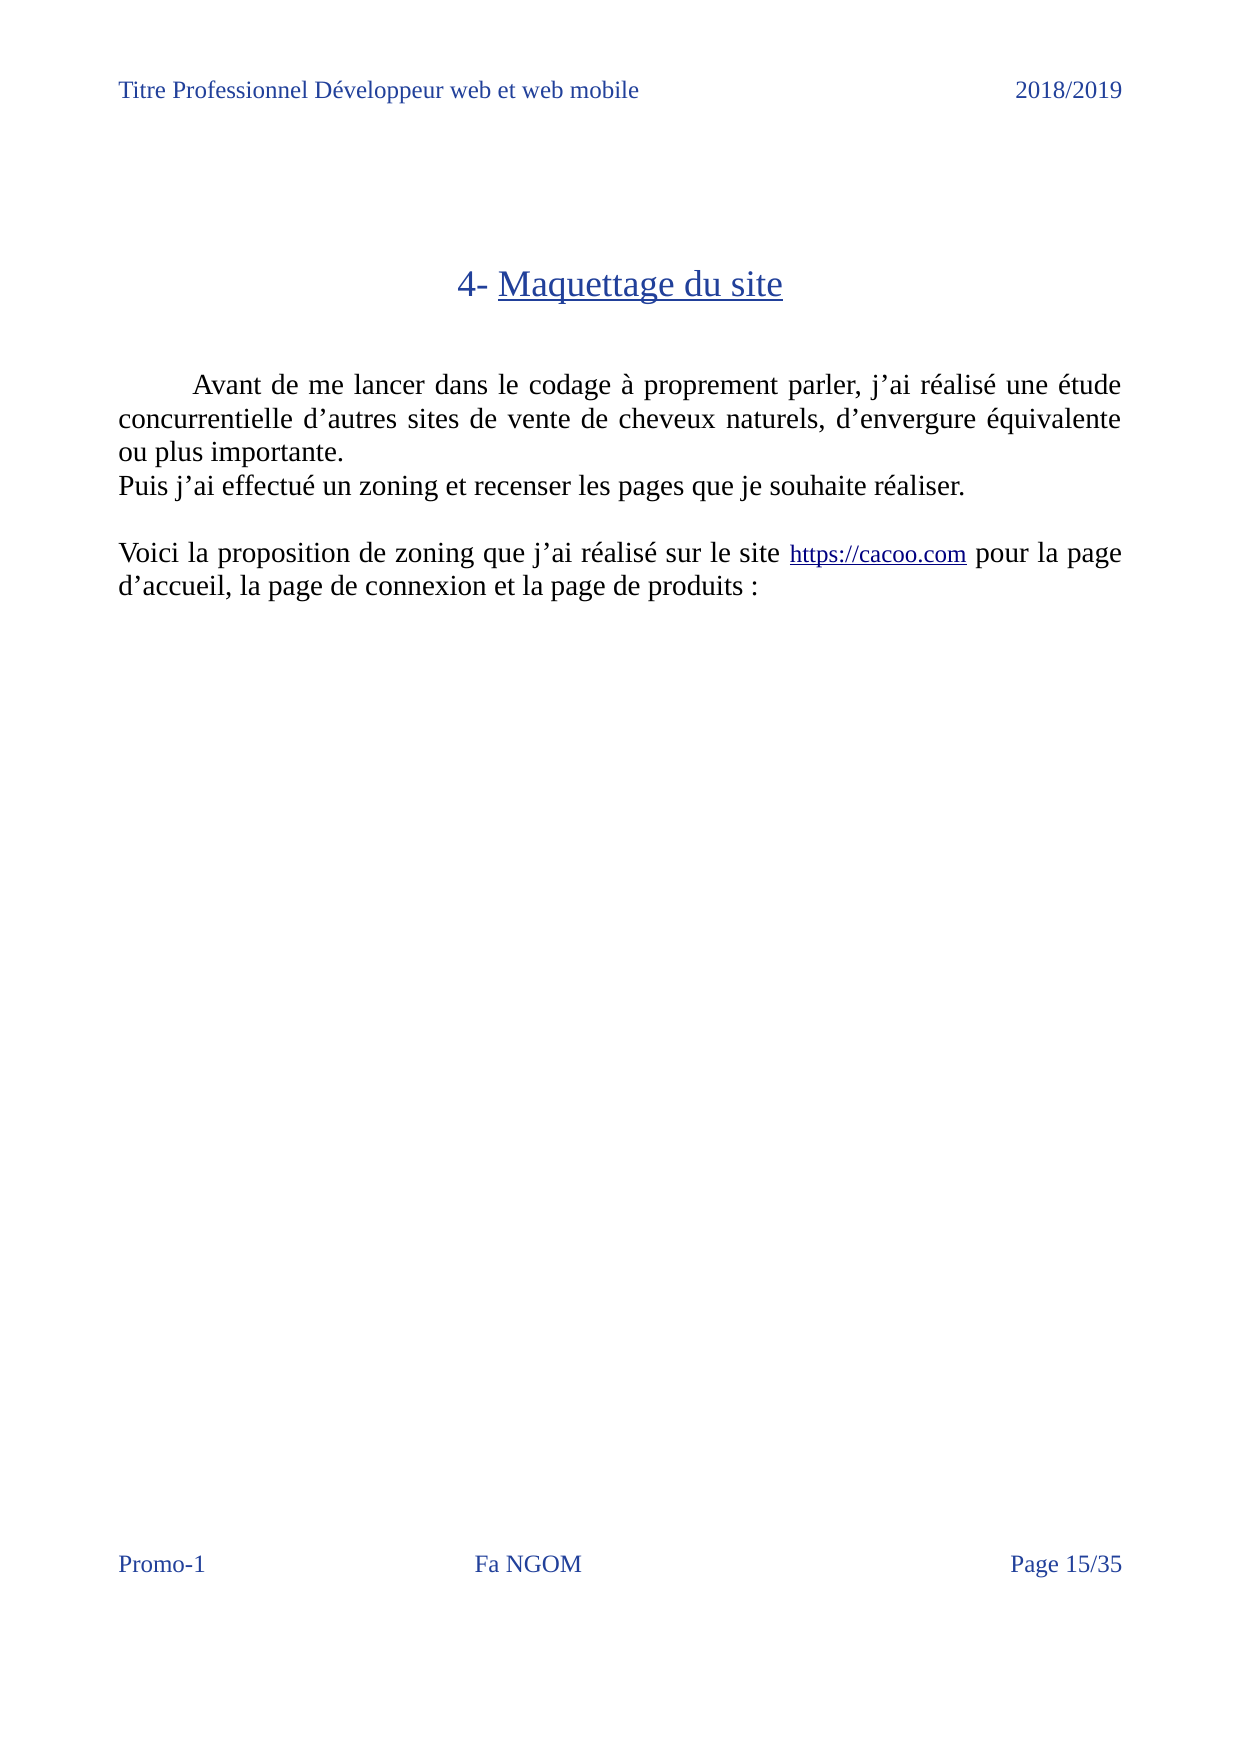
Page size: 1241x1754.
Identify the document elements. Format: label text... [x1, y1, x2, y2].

text Puis j’ai effectué un zoning et recenser les pages que je souhaite réaliser. [118, 468, 1122, 501]
text Voici la proposition de zoning que j’ai réalisé sur le site https://cacoo.com pour la page d’accueil, la page de connexion et la page de produits : [118, 535, 1122, 602]
text Avant de me lancer dans le codage à proprement parler, j’ai réalisé une étude concurrentielle d’autres sites de vente de cheveux naturels, d’envergure équivalente ou plus importante. [118, 367, 1122, 468]
text 4- Maquettage du site [118, 262, 1122, 305]
